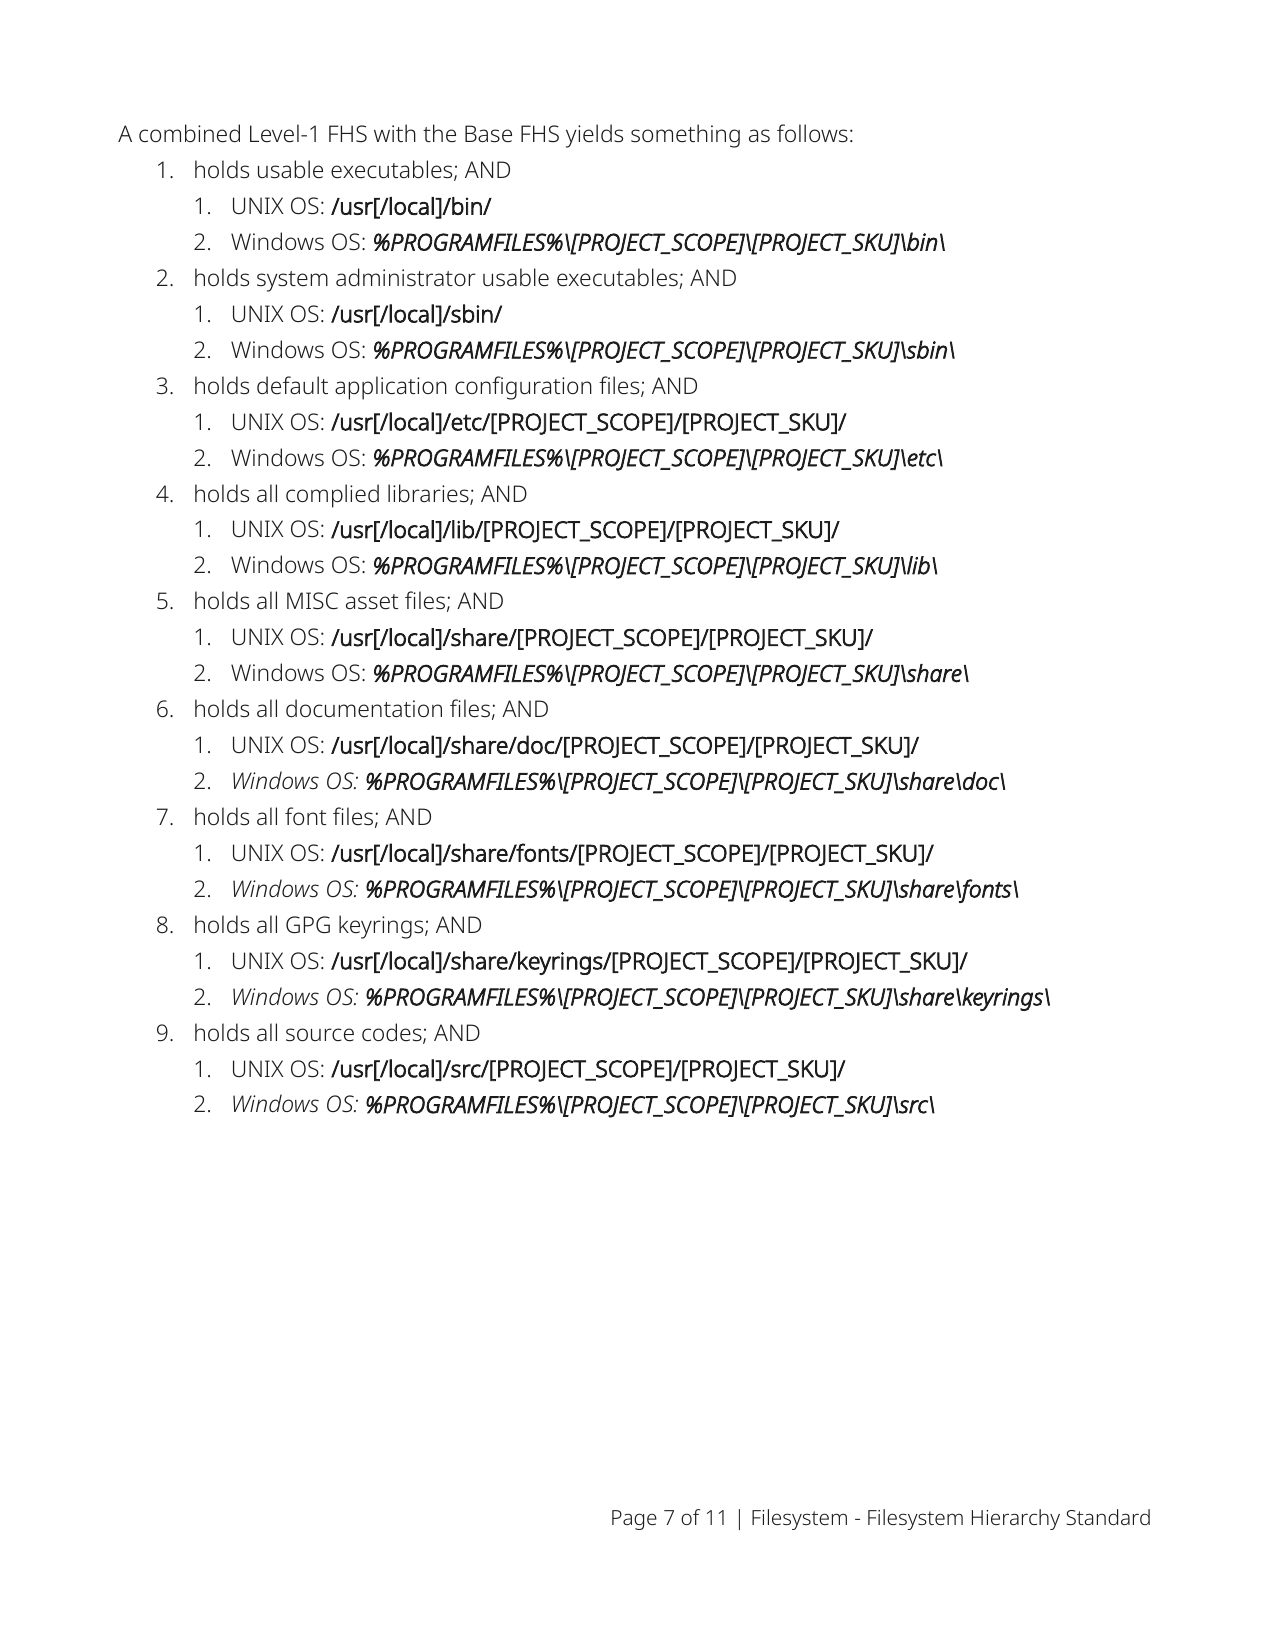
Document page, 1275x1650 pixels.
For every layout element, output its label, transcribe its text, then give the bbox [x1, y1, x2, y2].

list Windows OS: %PROGRAMFILES%\[PROJECT_SCOPE]\[PROJECT_SKU]\etc\ [193, 442, 1157, 473]
list UNIX OS: /usr[/local]/lib/[PROJECT_SCOPE]/[PROJECT_SKU]/ [193, 513, 1157, 545]
list Windows OS: %PROGRAMFILES%\[PROJECT_SCOPE]\[PROJECT_SKU]\bin\ [193, 226, 1157, 257]
list Windows OS: %PROGRAMFILES%\[PROJECT_SCOPE]\[PROJECT_SKU]\src\ [193, 1088, 1157, 1120]
list Windows OS: %PROGRAMFILES%\[PROJECT_SCOPE]\[PROJECT_SKU]\share\doc\ [193, 765, 1157, 796]
list UNIX OS: /usr[/local]/share/[PROJECT_SCOPE]/[PROJECT_SKU]/ [193, 621, 1157, 652]
list holds all GPG keyrings; AND [156, 909, 1157, 940]
list Windows OS: %PROGRAMFILES%\[PROJECT_SCOPE]\[PROJECT_SKU]\lib\ [193, 549, 1157, 581]
text A combined Level-1 FHS with the Base FHS yields something as follows: [118, 118, 1157, 149]
list holds system administrator usable executables; AND [156, 262, 1157, 293]
list holds all MISC asset files; AND [156, 585, 1157, 617]
list UNIX OS: /usr[/local]/src/[PROJECT_SCOPE]/[PROJECT_SKU]/ [193, 1052, 1157, 1084]
list UNIX OS: /usr[/local]/share/doc/[PROJECT_SCOPE]/[PROJECT_SKU]/ [193, 729, 1157, 760]
list UNIX OS: /usr[/local]/sbin/ [193, 298, 1157, 329]
list UNIX OS: /usr[/local]/bin/ [193, 190, 1157, 221]
list Windows OS: %PROGRAMFILES%\[PROJECT_SCOPE]\[PROJECT_SKU]\share\keyrings\ [193, 981, 1157, 1012]
list holds all source codes; AND [156, 1017, 1157, 1048]
list holds default application configuration files; AND [156, 370, 1157, 401]
list UNIX OS: /usr[/local]/share/fonts/[PROJECT_SCOPE]/[PROJECT_SKU]/ [193, 837, 1157, 868]
list Windows OS: %PROGRAMFILES%\[PROJECT_SCOPE]\[PROJECT_SKU]\share\ [193, 657, 1157, 688]
list holds all documentation files; AND [156, 693, 1157, 724]
list UNIX OS: /usr[/local]/etc/[PROJECT_SCOPE]/[PROJECT_SKU]/ [193, 406, 1157, 437]
list Windows OS: %PROGRAMFILES%\[PROJECT_SCOPE]\[PROJECT_SKU]\share\fonts\ [193, 873, 1157, 904]
list holds usable executables; AND [156, 154, 1157, 185]
list UNIX OS: /usr[/local]/share/keyrings/[PROJECT_SCOPE]/[PROJECT_SKU]/ [193, 945, 1157, 976]
list holds all complied libraries; AND [156, 477, 1157, 509]
list holds all font files; AND [156, 801, 1157, 832]
list Windows OS: %PROGRAMFILES%\[PROJECT_SCOPE]\[PROJECT_SKU]\sbin\ [193, 334, 1157, 365]
